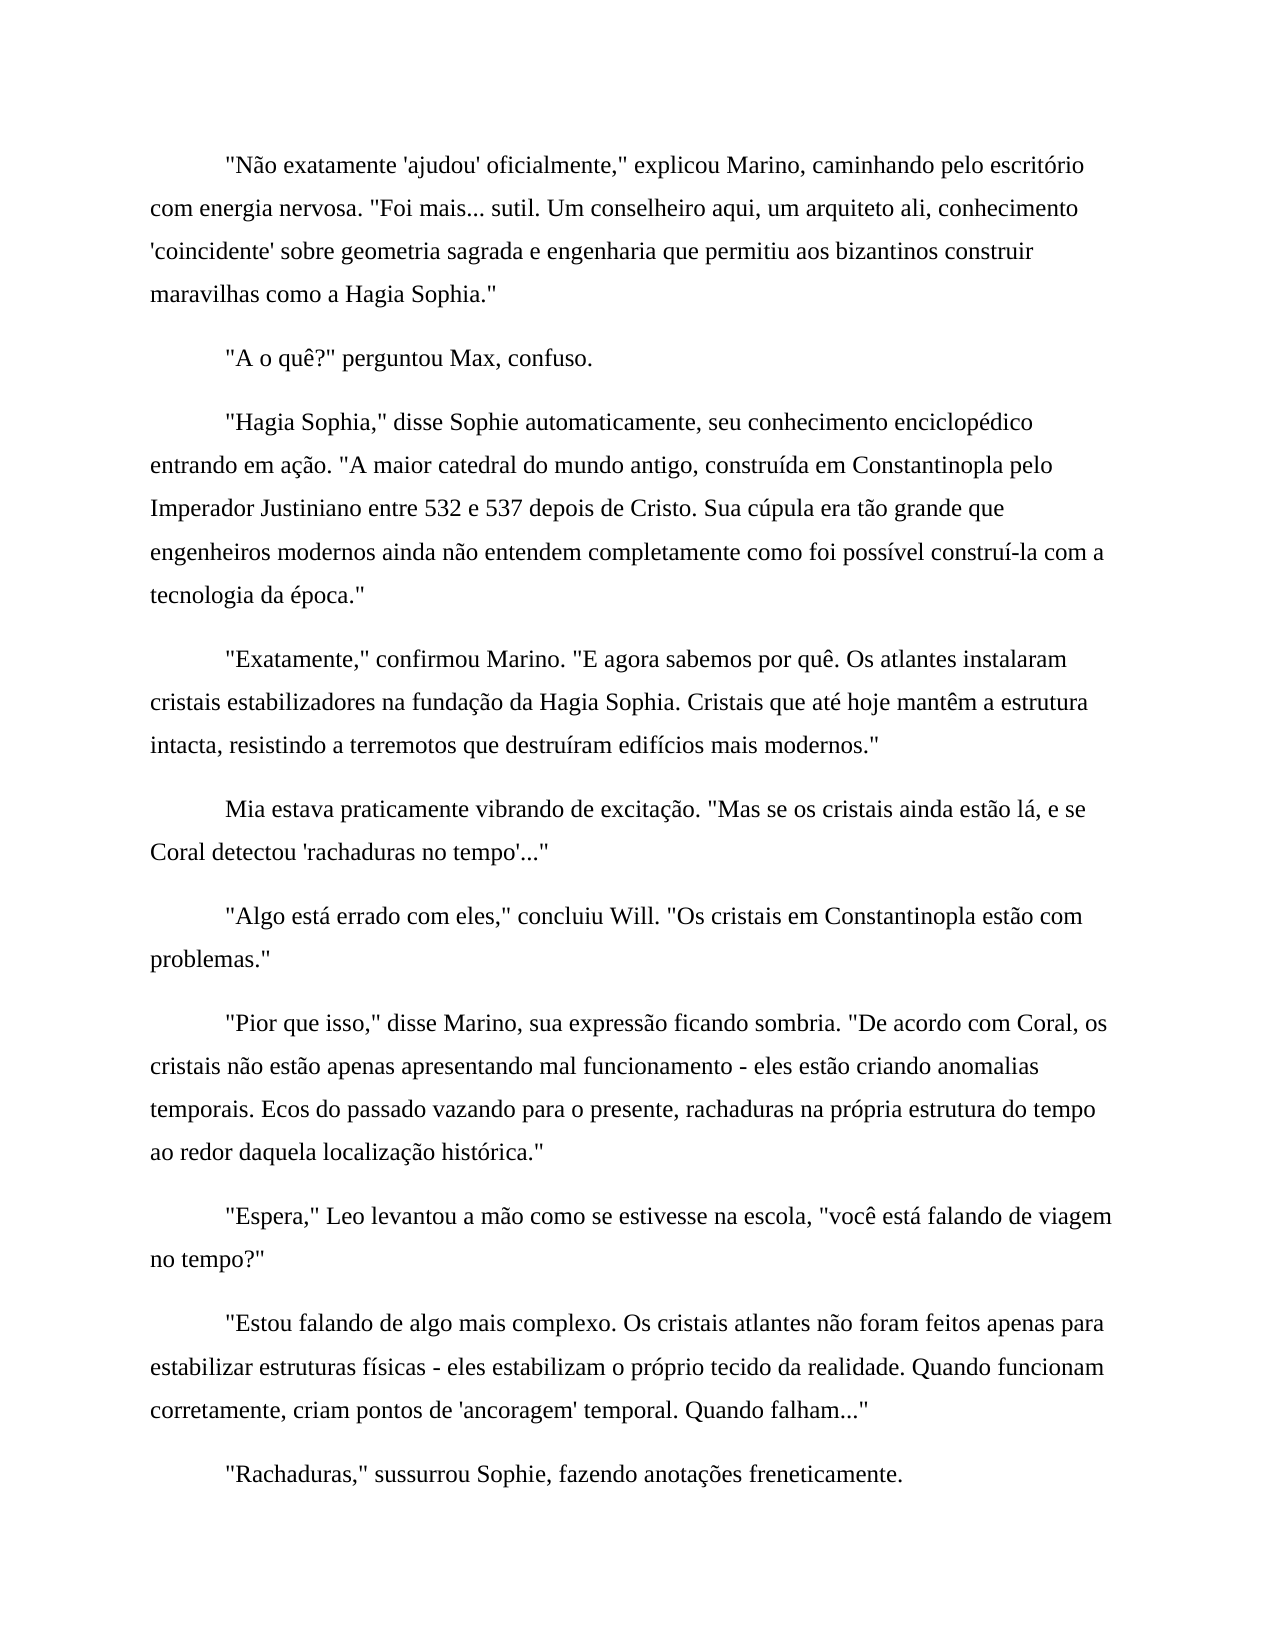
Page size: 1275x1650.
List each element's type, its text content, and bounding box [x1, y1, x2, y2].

text "A o quê?" perguntou Max, confuso. [150, 343, 1125, 372]
text "Algo está errado com eles," concluiu Will. "Os cristais em Constantinopla estão com problemas." [150, 901, 1125, 973]
text "Hagia Sophia," disse Sophie automaticamente, seu conhecimento enciclopédico entrando em ação. "A maior catedral do mundo antigo, construída em Constantinopla pelo Imperador Justiniano entre 532 e 537 depois de Cristo. Sua cúpula era tão grande que engenheiros modernos ainda não entendem completamente como foi possível construí-la com a tecnologia da época." [150, 407, 1125, 608]
text "Não exatamente 'ajudou' oficialmente," explicou Marino, caminhando pelo escritório com energia nervosa. "Foi mais... sutil. Um conselheiro aqui, um arquiteto ali, conhecimento 'coincidente' sobre geometria sagrada e engenharia que permitiu aos bizantinos construir maravilhas como a Hagia Sophia." [150, 150, 1125, 308]
text "Espera," Leo levantou a mão como se estivesse na escola, "você está falando de viagem no tempo?" [150, 1201, 1125, 1273]
text Mia estava praticamente vibrando de excitação. "Mas se os cristais ainda estão lá, e se Coral detectou 'rachaduras no tempo'..." [150, 794, 1125, 866]
text "Pior que isso," disse Marino, sua expressão ficando sombria. "De acordo com Coral, os cristais não estão apenas apresentando mal funcionamento - eles estão criando anomalias temporais. Ecos do passado vazando para o presente, rachaduras na própria estrutura do tempo ao redor daquela localização histórica." [150, 1008, 1125, 1166]
text "Rachaduras," sussurrou Sophie, fazendo anotações freneticamente. [150, 1459, 1125, 1487]
text "Exatamente," confirmou Marino. "E agora sabemos por quê. Os atlantes instalaram cristais estabilizadores na fundação da Hagia Sophia. Cristais que até hoje mantêm a estrutura intacta, resistindo a terremotos que destruíram edifícios mais modernos." [150, 644, 1125, 759]
text "Estou falando de algo mais complexo. Os cristais atlantes não foram feitos apenas para estabilizar estruturas físicas - eles estabilizam o próprio tecido da realidade. Quando funcionam corretamente, criam pontos de 'ancoragem' temporal. Quando falham..." [150, 1308, 1125, 1423]
